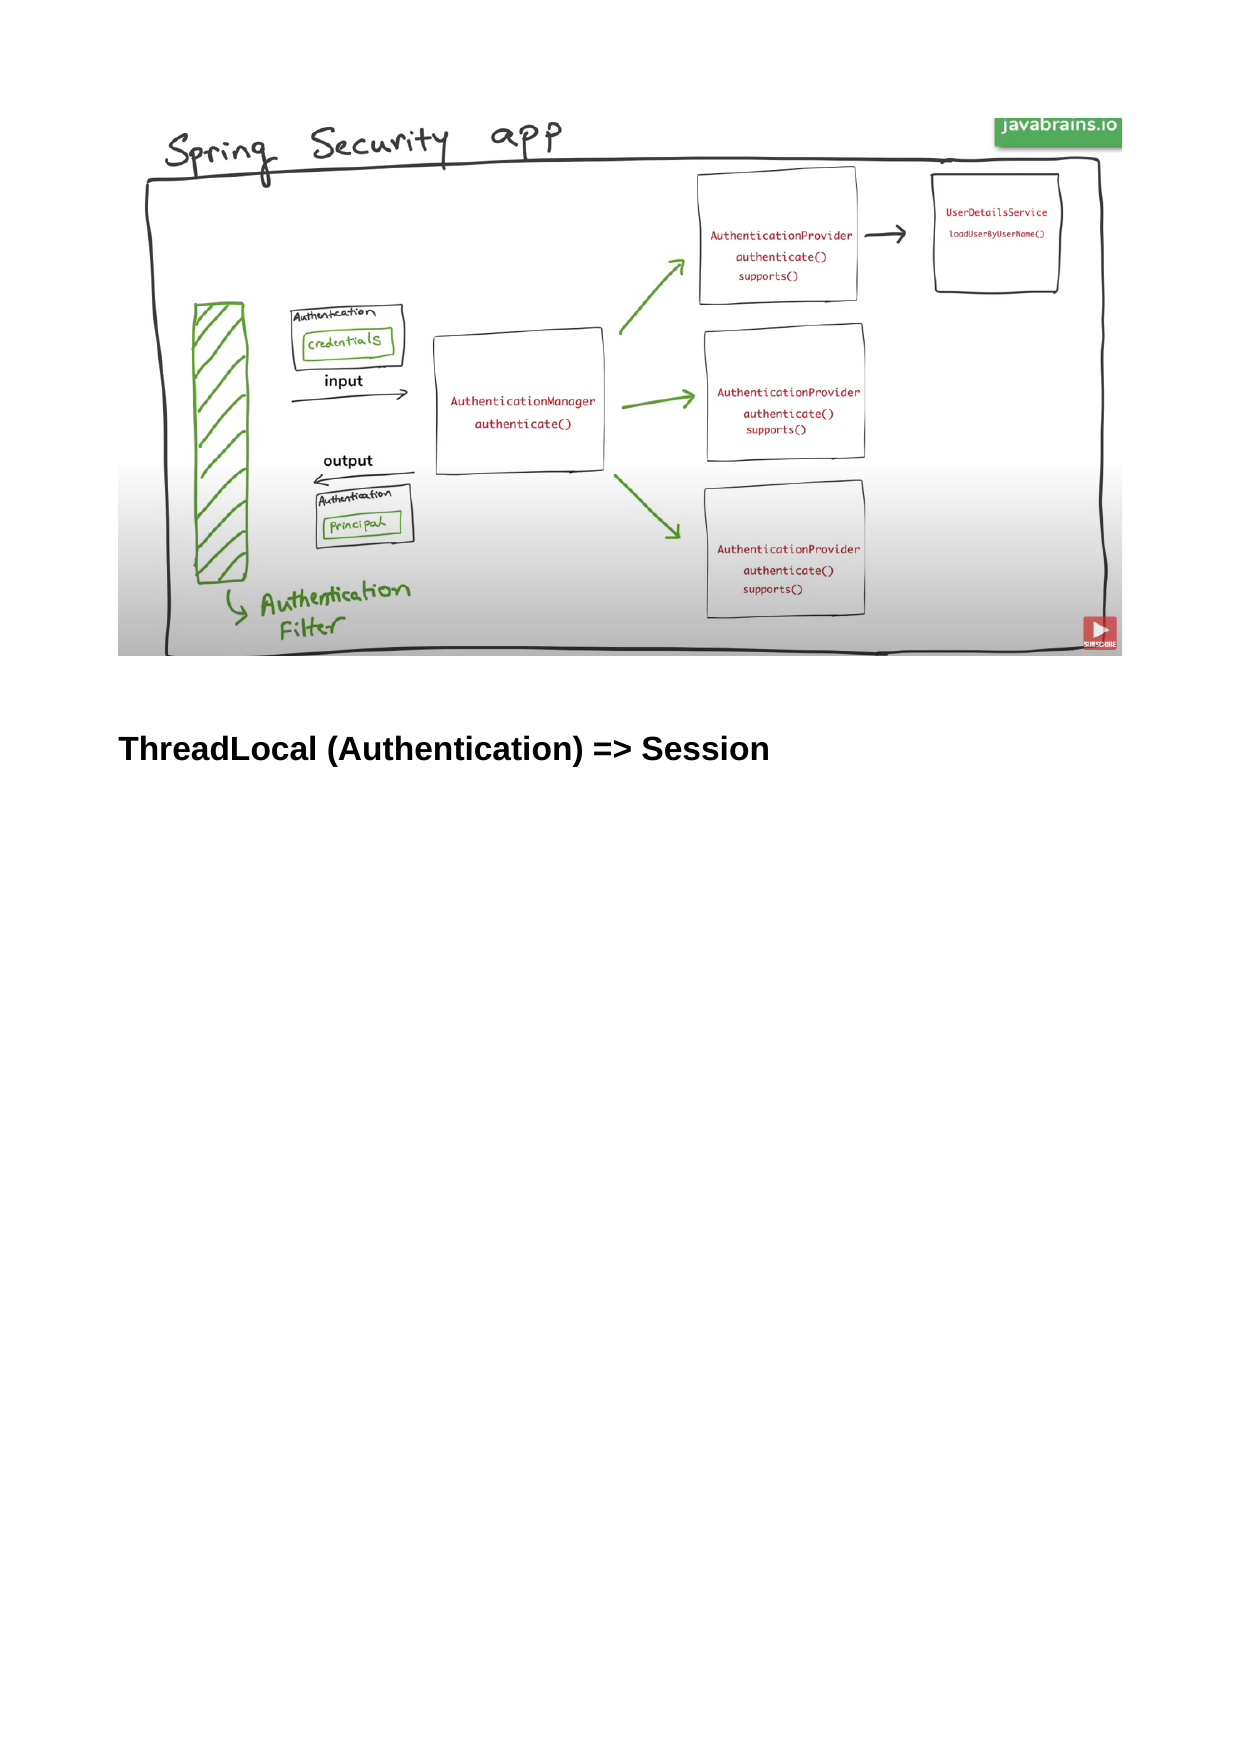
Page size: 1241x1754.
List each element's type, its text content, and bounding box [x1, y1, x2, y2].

subtitle ThreadLocal (Authentication) => Session [118, 728, 1122, 767]
picture [118, 118, 1123, 656]
